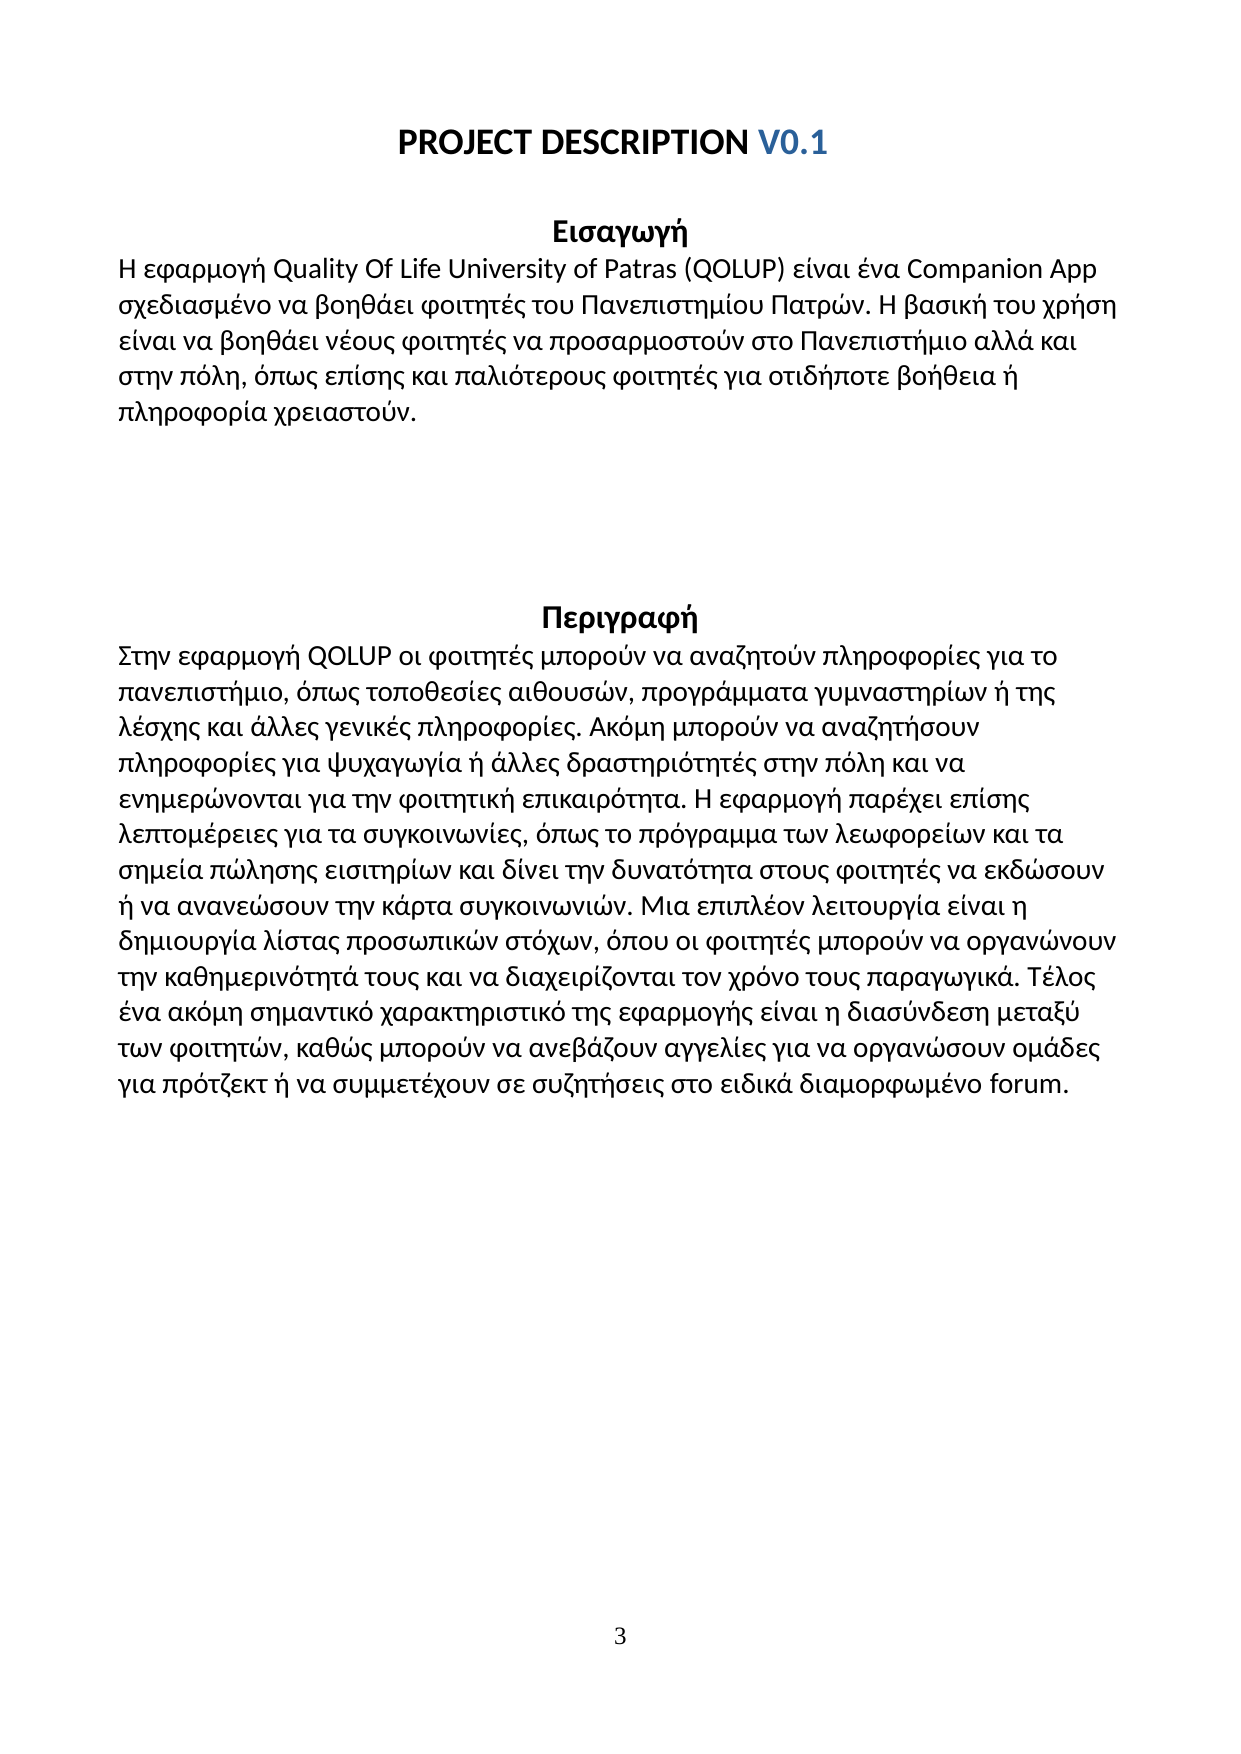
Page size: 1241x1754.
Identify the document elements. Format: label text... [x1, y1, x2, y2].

text Στην εφαρμογή QOLUP οι φοιτητές μπορούν να αναζητούν πληροφορίες για το πανεπιστήμιο, όπως τοποθεσίες αιθουσών, προγράμματα γυμναστηρίων ή της λέσχης και άλλες γενικές πληροφορίες. Ακόμη μπορούν να αναζητήσουν πληροφορίες για ψυχαγωγία ή άλλες δραστηριότητές στην πόλη και να ενημερώνονται για την φοιτητική επικαιρότητα. Η εφαρμογή παρέχει επίσης λεπτομέρειες για τα συγκοινωνίες, όπως το πρόγραμμα των λεωφορείων και τα σημεία πώλησης εισιτηρίων και δίνει την δυνατότητα στους φοιτητές να εκδώσουν ή να ανανεώσουν την κάρτα συγκοινωνιών. Μια επιπλέον λειτουργία είναι η δημιουργία λίστας προσωπικών στόχων, όπου οι φοιτητές μπορούν να οργανώνουν την καθημερινότητά τους και να διαχειρίζονται τον χρόνο τους παραγωγικά. Τέλος ένα ακόμη σημαντικό χαρακτηριστικό της εφαρμογής είναι η διασύνδεση μεταξύ των φοιτητών, καθώς μπορούν να ανεβάζουν αγγελίες για να οργανώσουν ομάδες για πρότζεκτ ή να συμμετέχουν σε συζητήσεις στο ειδικά διαμορφωμένο forum. [118, 637, 1122, 1100]
text PROJECT DESCRIPTION V0.1 [118, 118, 1122, 164]
text Εισαγωγή [118, 210, 1122, 251]
text Περιγραφή [118, 597, 1122, 637]
text Η εφαρμογή Quality Of Life University of Patras (QOLUP) είναι ένα Companion App σχεδιασμένο να βοηθάει φοιτητές του Πανεπιστημίου Πατρών. Η βασική του χρήση είναι να βοηθάει νέους φοιτητές να προσαρμοστούν στο Πανεπιστήμιο αλλά και στην πόλη, όπως επίσης και παλιότερους φοιτητές για οτιδήποτε βοήθεια ή πληροφορία χρειαστούν. [118, 251, 1122, 429]
